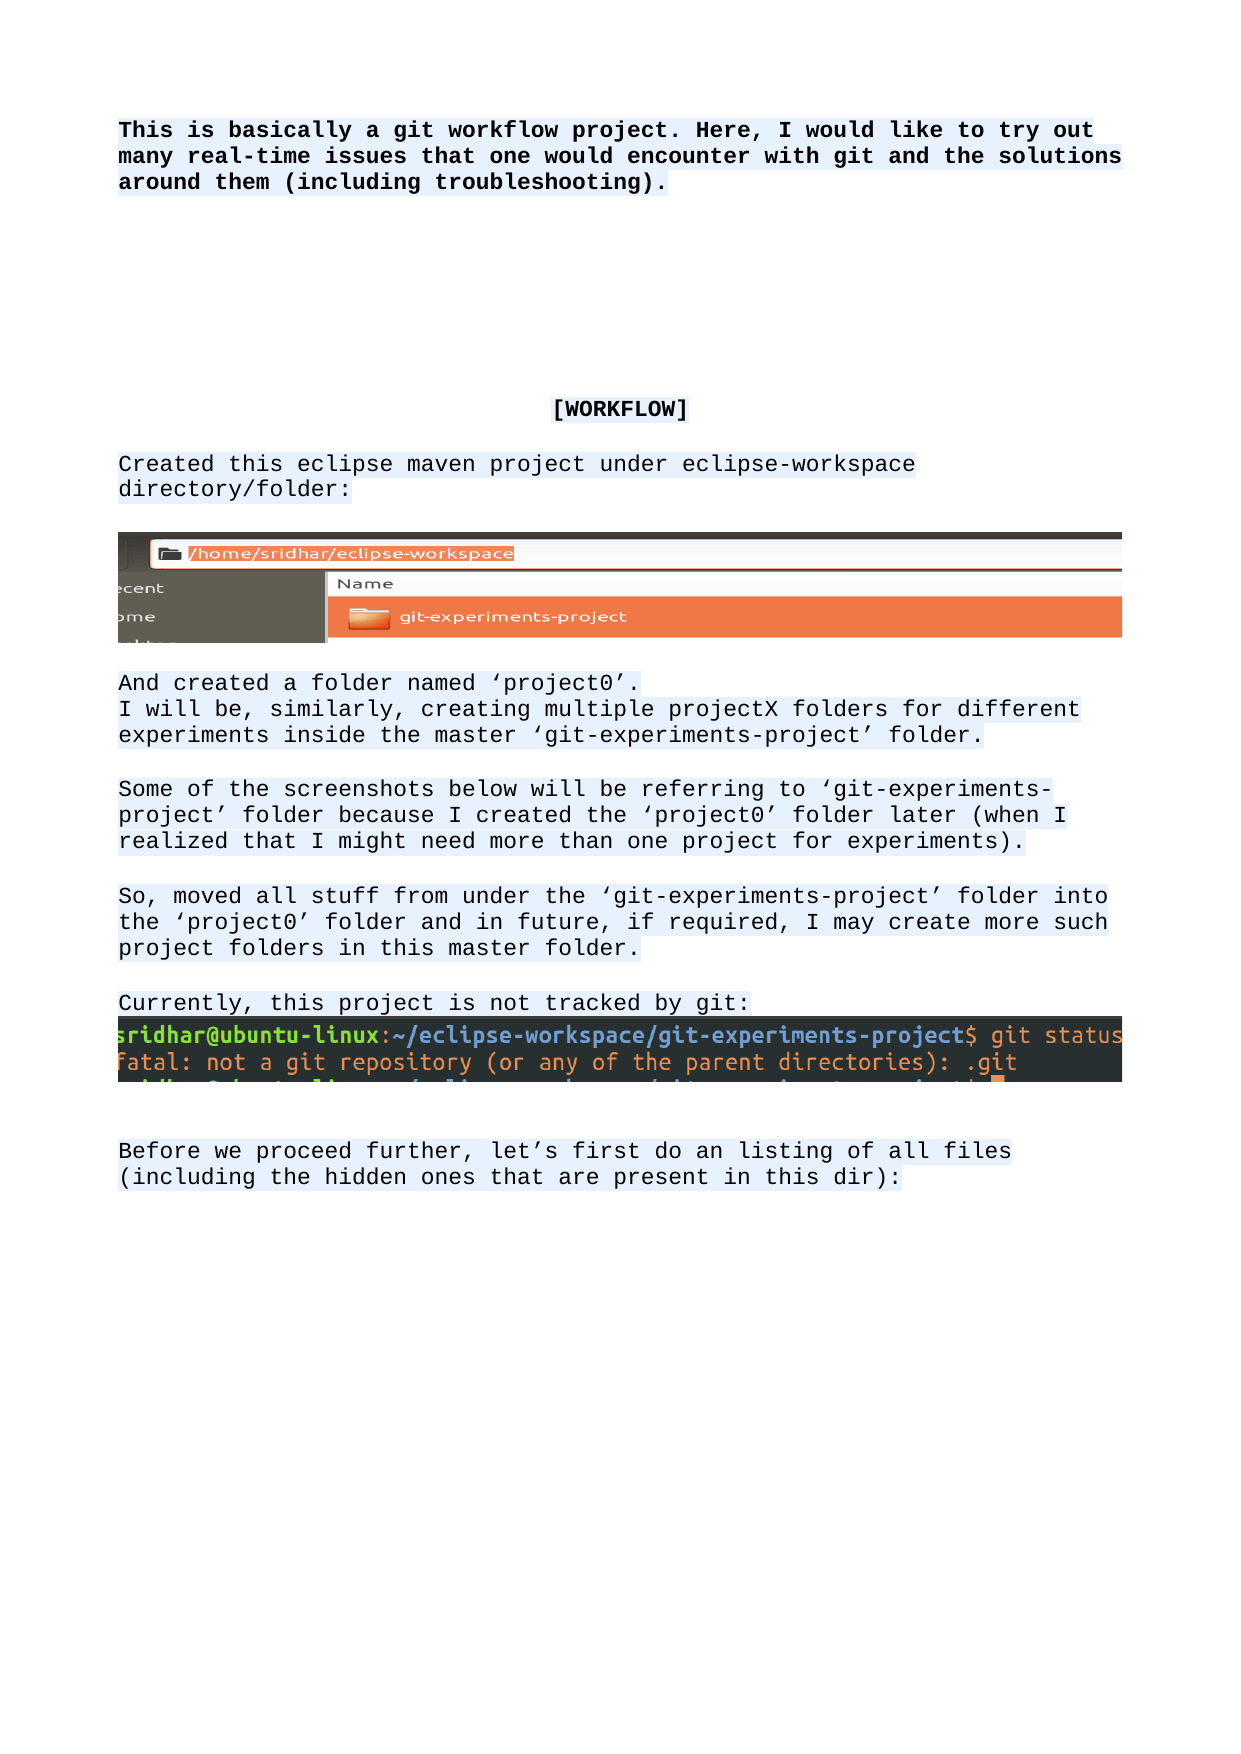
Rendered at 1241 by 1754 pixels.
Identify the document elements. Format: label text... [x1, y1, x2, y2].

picture [118, 532, 1123, 643]
picture [118, 1016, 1123, 1082]
text And created a folder named ‘project0’. [118, 671, 1122, 697]
text Created this eclipse maven project under eclipse-workspace directory/folder: [118, 452, 1122, 504]
text [WORKFLOW] [118, 397, 1122, 423]
text Some of the screenshots below will be referring to ‘git-experiments-project’ folder because I created the ‘project0’ folder later (when I realized that I might need more than one project for experiments). [118, 778, 1122, 856]
text Currently, this project is not tracked by git: [118, 991, 1122, 1016]
text So, moved all stuff from under the ‘git-experiments-project’ folder into the ‘project0’ folder and in future, if required, I may create more such project folders in this master folder. [118, 884, 1122, 962]
text I will be, similarly, creating multiple projectX folders for different experiments inside the master ‘git-experiments-project’ folder. [118, 697, 1122, 749]
text This is basically a git workflow project. Here, I would like to try out many real-time issues that one would encounter with git and the solutions around them (including troubleshooting). [118, 118, 1122, 196]
text Before we proceed further, let’s first do an listing of all files (including the hidden ones that are present in this dir): [118, 1139, 1122, 1191]
